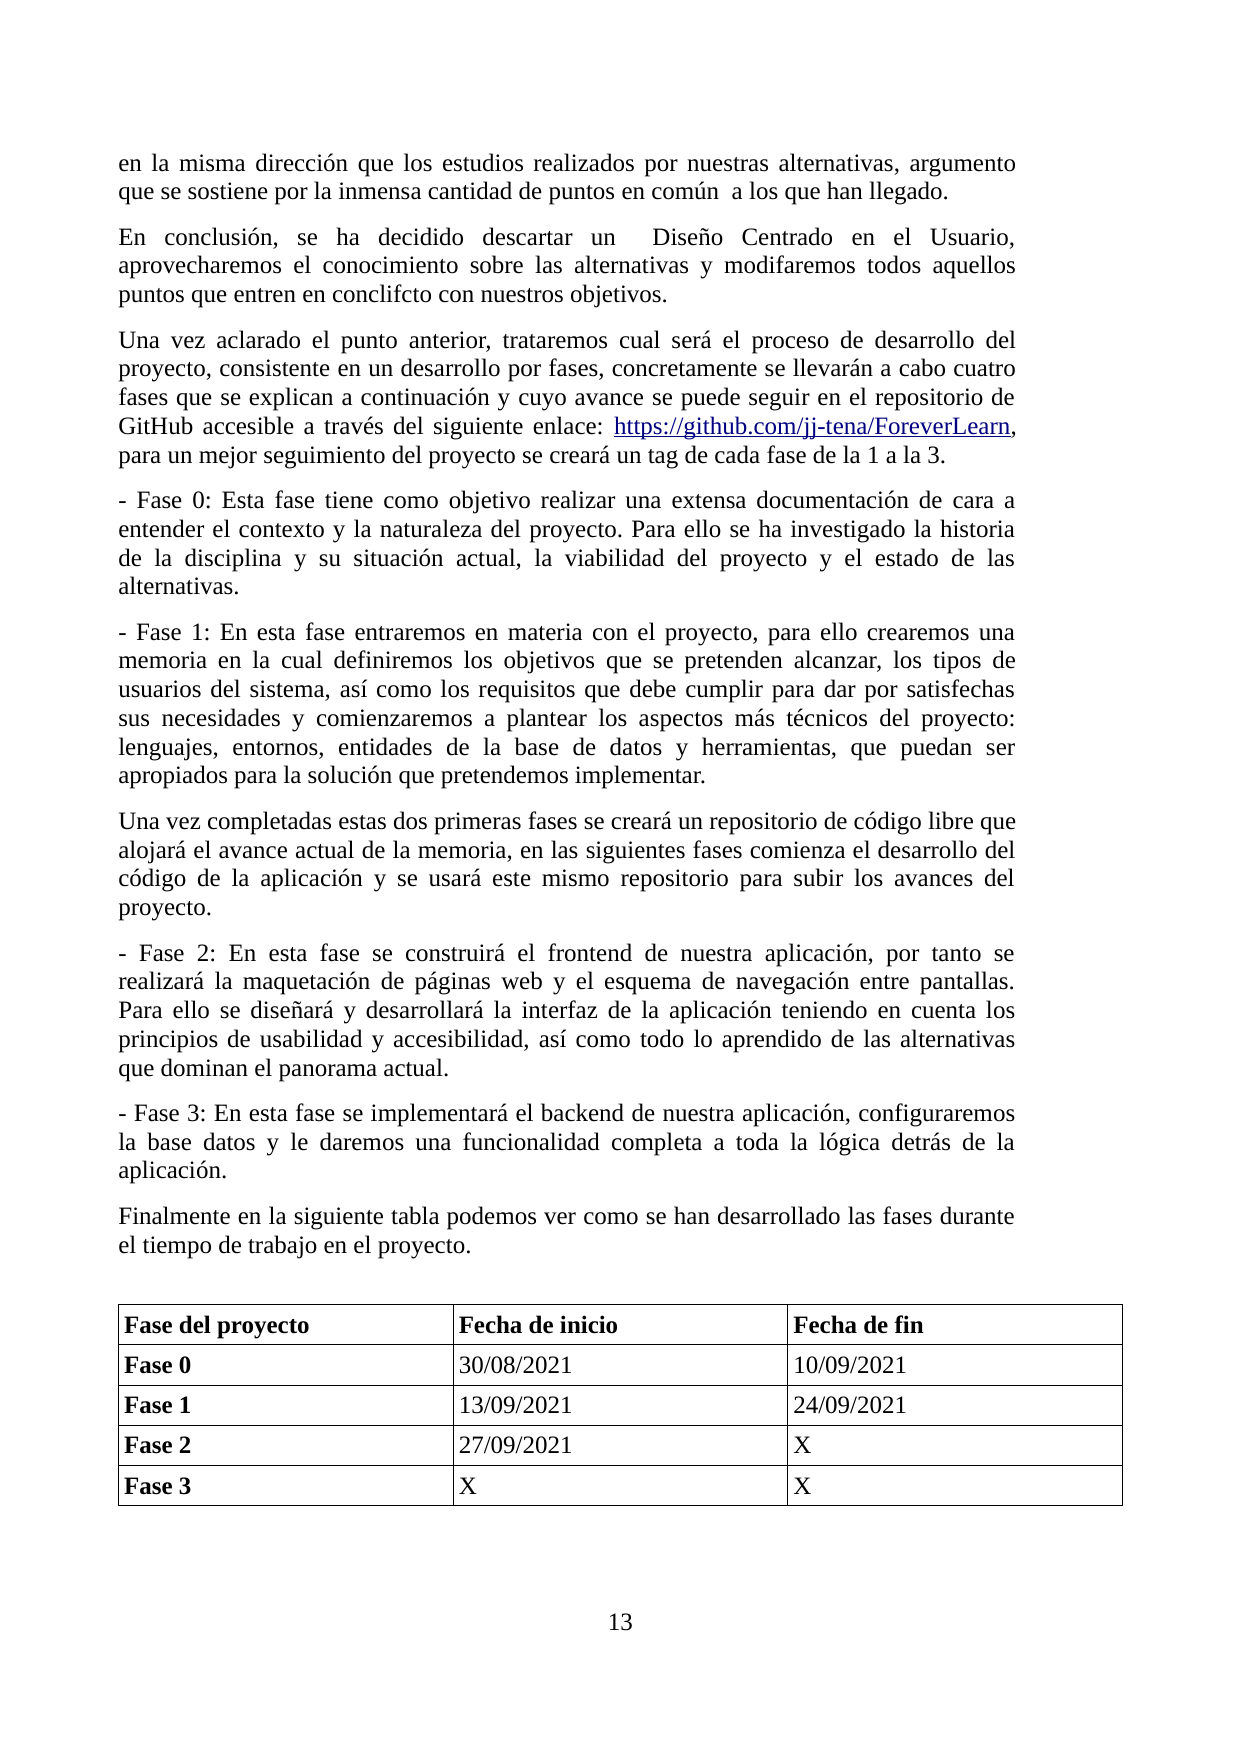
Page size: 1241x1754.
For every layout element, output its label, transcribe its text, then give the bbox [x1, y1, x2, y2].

table_cell X [454, 1466, 787, 1505]
text en la misma dirección que los estudios realizados por nuestras alternativas, argumento que se sostiene por la inmensa cantidad de puntos en común a los que han llegado. [118, 148, 1017, 205]
table_cell 27/09/2021 [454, 1426, 787, 1465]
table_cell 10/09/2021 [788, 1345, 1122, 1384]
table_cell X [788, 1426, 1122, 1465]
table_cell X [788, 1466, 1122, 1505]
text Una vez aclarado el punto anterior, trataremos cual será el proceso de desarrollo del proyecto, consistente en un desarrollo por fases, concretamente se llevarán a cabo cuatro fases que se explican a continuación y cuyo avance se puede seguir en el repositorio de GitHub accesible a través del siguiente enlace: https://github.com/jj-tena/ForeverLearn, para un mejor seguimiento del proyecto se creará un tag de cada fase de la 1 a la 3. [118, 325, 1017, 468]
table_header Fecha de inicio [454, 1305, 787, 1344]
table_cell Fase 0 [119, 1345, 453, 1384]
table_cell 24/09/2021 [788, 1386, 1122, 1425]
table_cell Fase 3 [119, 1466, 453, 1505]
text En conclusión, se ha decidido descartar un Diseño Centrado en el Usuario, aprovecharemos el conocimiento sobre las alternativas y modifaremos todos aquellos puntos que entren en conclifcto con nuestros objetivos. [118, 222, 1017, 308]
table_header Fase del proyecto [119, 1305, 453, 1344]
text - Fase 1: En esta fase entraremos en materia con el proyecto, para ello crearemos una memoria en la cual definiremos los objetivos que se pretenden alcanzar, los tipos de usuarios del sistema, así como los requisitos que debe cumplir para dar por satisfechas sus necesidades y comienzaremos a plantear los aspectos más técnicos del proyecto: lenguajes, entornos, entidades de la base de datos y herramientas, que puedan ser apropiados para la solución que pretendemos implementar. [118, 617, 1017, 789]
table_cell Fase 1 [119, 1386, 453, 1425]
table_header Fecha de fin [788, 1305, 1122, 1344]
table_cell Fase 2 [119, 1426, 453, 1465]
table_cell 13/09/2021 [454, 1386, 787, 1425]
text Finalmente en la siguiente tabla podemos ver como se han desarrollado las fases durante el tiempo de trabajo en el proyecto. [118, 1201, 1017, 1258]
text - Fase 0: Esta fase tiene como objetivo realizar una extensa documentación de cara a entender el contexto y la naturaleza del proyecto. Para ello se ha investigado la historia de la disciplina y su situación actual, la viabilidad del proyecto y el estado de las alternativas. [118, 485, 1017, 600]
text Una vez completadas estas dos primeras fases se creará un repositorio de código libre que alojará el avance actual de la memoria, en las siguientes fases comienza el desarrollo del código de la aplicación y se usará este mismo repositorio para subir los avances del proyecto. [118, 806, 1017, 921]
table_cell 30/08/2021 [454, 1345, 787, 1384]
text - Fase 3: En esta fase se implementará el backend de nuestra aplicación, configuraremos la base datos y le daremos una funcionalidad completa a toda la lógica detrás de la aplicación. [118, 1098, 1017, 1184]
text - Fase 2: En esta fase se construirá el frontend de nuestra aplicación, por tanto se realizará la maquetación de páginas web y el esquema de navegación entre pantallas. Para ello se diseñará y desarrollará la interfaz de la aplicación teniendo en cuenta los principios de usabilidad y accesibilidad, así como todo lo aprendido de las alternativas que dominan el panorama actual. [118, 938, 1017, 1081]
